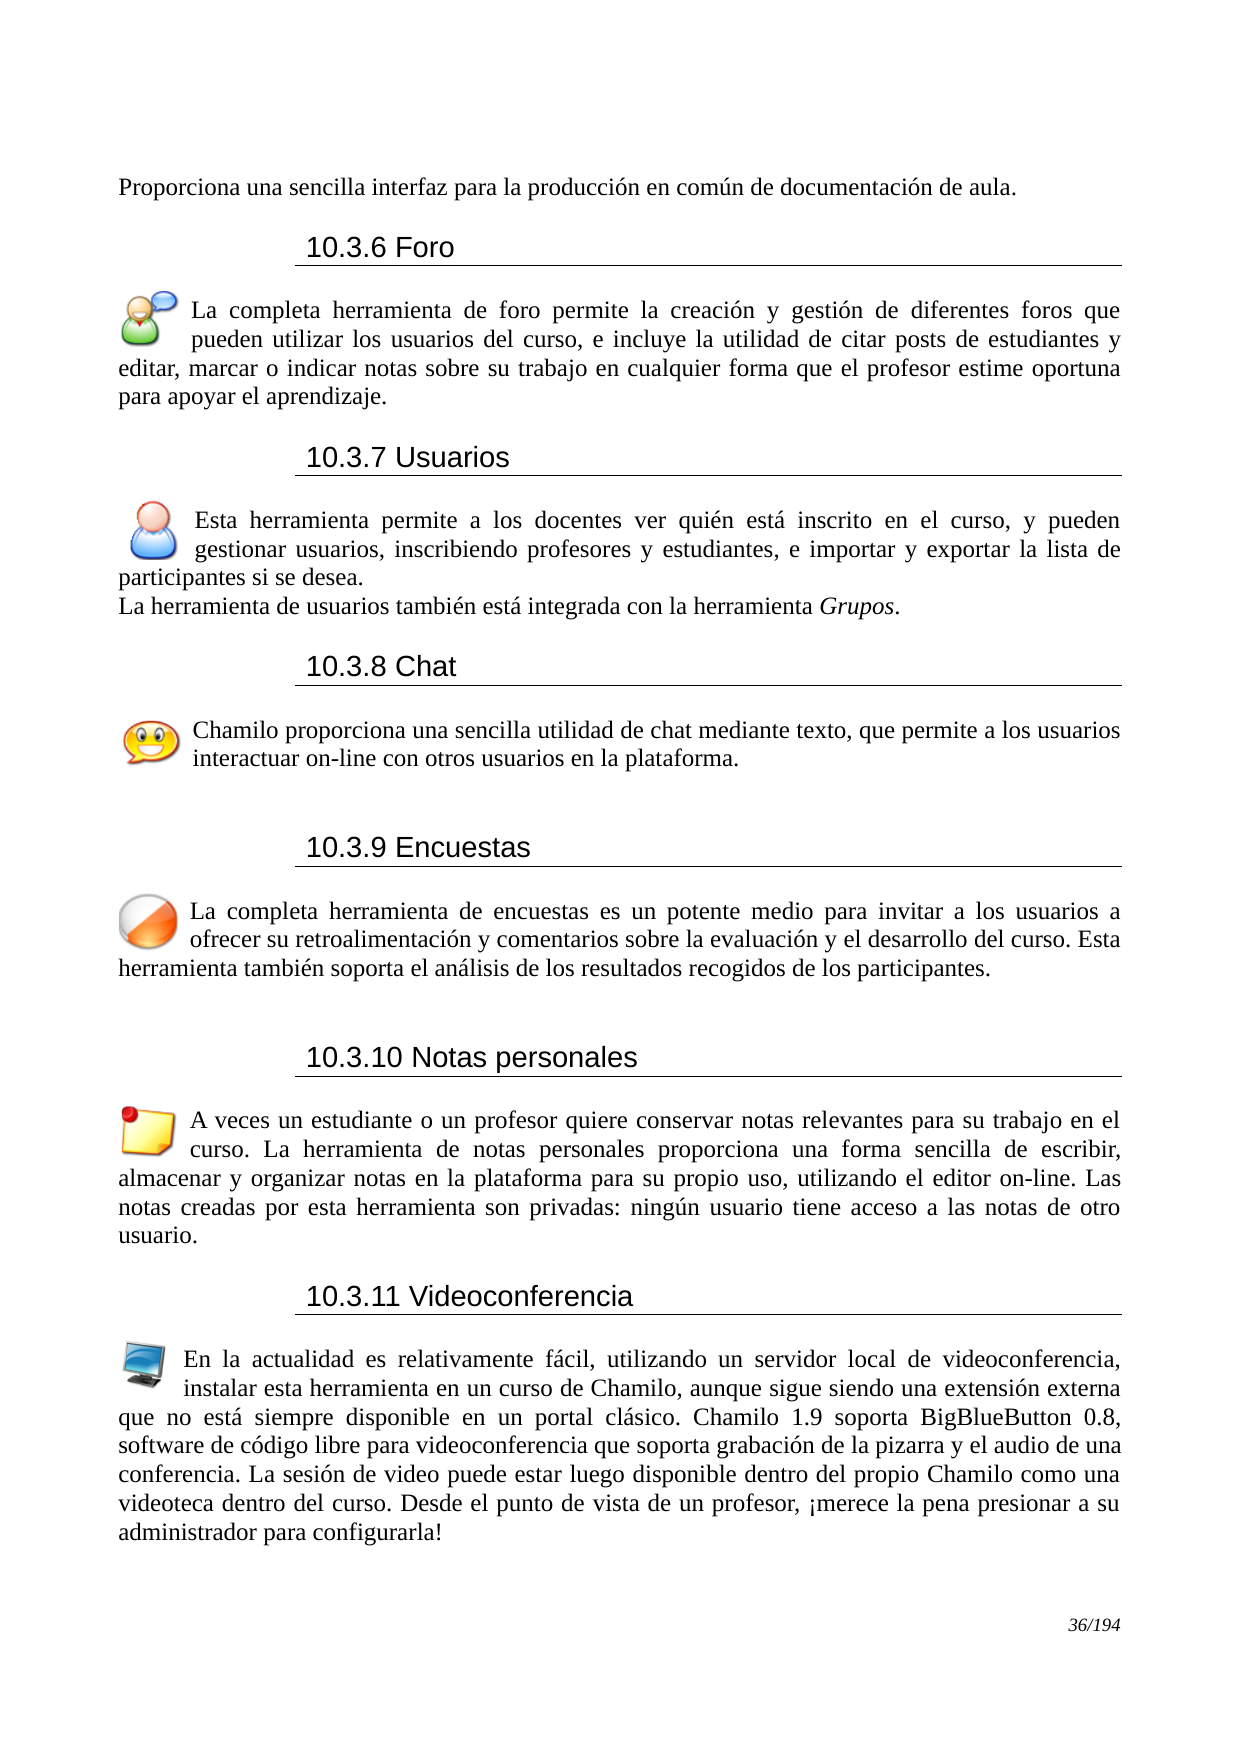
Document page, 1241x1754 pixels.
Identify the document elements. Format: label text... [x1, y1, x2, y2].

text La completa herramienta de encuestas es un potente medio para invitar a los usuarios a ofrecer su retroalimentación y comentarios sobre la evaluación y el desarrollo del curso. Esta herramienta también soporta el análisis de los resultados recogidos de los participantes. [118, 896, 1122, 982]
text Esta herramienta permite a los docentes ver quién está inscrito en el curso, y pueden gestionar usuarios, inscribiendo profesores y estudiantes, e importar y exportar la lista de participantes si se desea. [118, 505, 1122, 591]
picture [121, 712, 181, 772]
text En la actualidad es relativamente fácil, utilizando un servidor local de videoconferencia, instalar esta herramienta en un curso de Chamilo, aunque sigue siendo una extensión externa que no está siempre disponible en un portal clásico. Chamilo 1.9 soporta BigBlueButton 0.8, software de código libre para videoconferencia que soporta grabación de la pizarra y el audio de una conferencia. La sesión de video puede estar luego disponible dentro del propio Chamilo como una videoteca dentro del curso. Desde el punto de vista de un profesor, ¡merece la pena presionar a su administrador para configurarla! [118, 1344, 1122, 1545]
subtitle Encuestas [295, 830, 1122, 866]
picture [118, 1101, 178, 1161]
text Proporciona una sencilla interfaz para la producción en común de documentación de aula. [118, 172, 1122, 200]
picture [123, 500, 183, 560]
subtitle Notas personales [295, 1040, 1122, 1076]
text La completa herramienta de foro permite la creación y gestión de diferentes foros que pueden utilizar los usuarios del curso, e incluye la utilidad de citar posts de estudiantes y editar, marcar o indicar notas sobre su trabajo en cualquier forma que el profesor estime oportuna para apoyar el aprendizaje. [118, 295, 1122, 410]
subtitle Videoconferencia [295, 1279, 1122, 1314]
picture [120, 287, 179, 347]
picture [112, 1335, 172, 1394]
subtitle Chat [295, 649, 1122, 685]
subtitle Foro [295, 230, 1122, 265]
text Chamilo proporciona una sencilla utilidad de chat mediante texto, que permite a los usuarios interactuar on-line con otros usuarios en la plataforma. [181, 715, 1122, 772]
subtitle Usuarios [295, 439, 1122, 475]
text A veces un estudiante o un profesor quiere conservar notas relevantes para su trabajo en el curso. La herramienta de notas personales proporciona una forma sencilla de escribir, almacenar y organizar notas en la plataforma para su propio uso, utilizando el editor on-line. Las notas creadas por esta herramienta son privadas: ningún usuario tiene acceso a las notas de otro usuario. [118, 1106, 1122, 1249]
picture [118, 892, 178, 952]
text La herramienta de usuarios también está integrada con la herramienta Grupos. [118, 591, 1122, 620]
